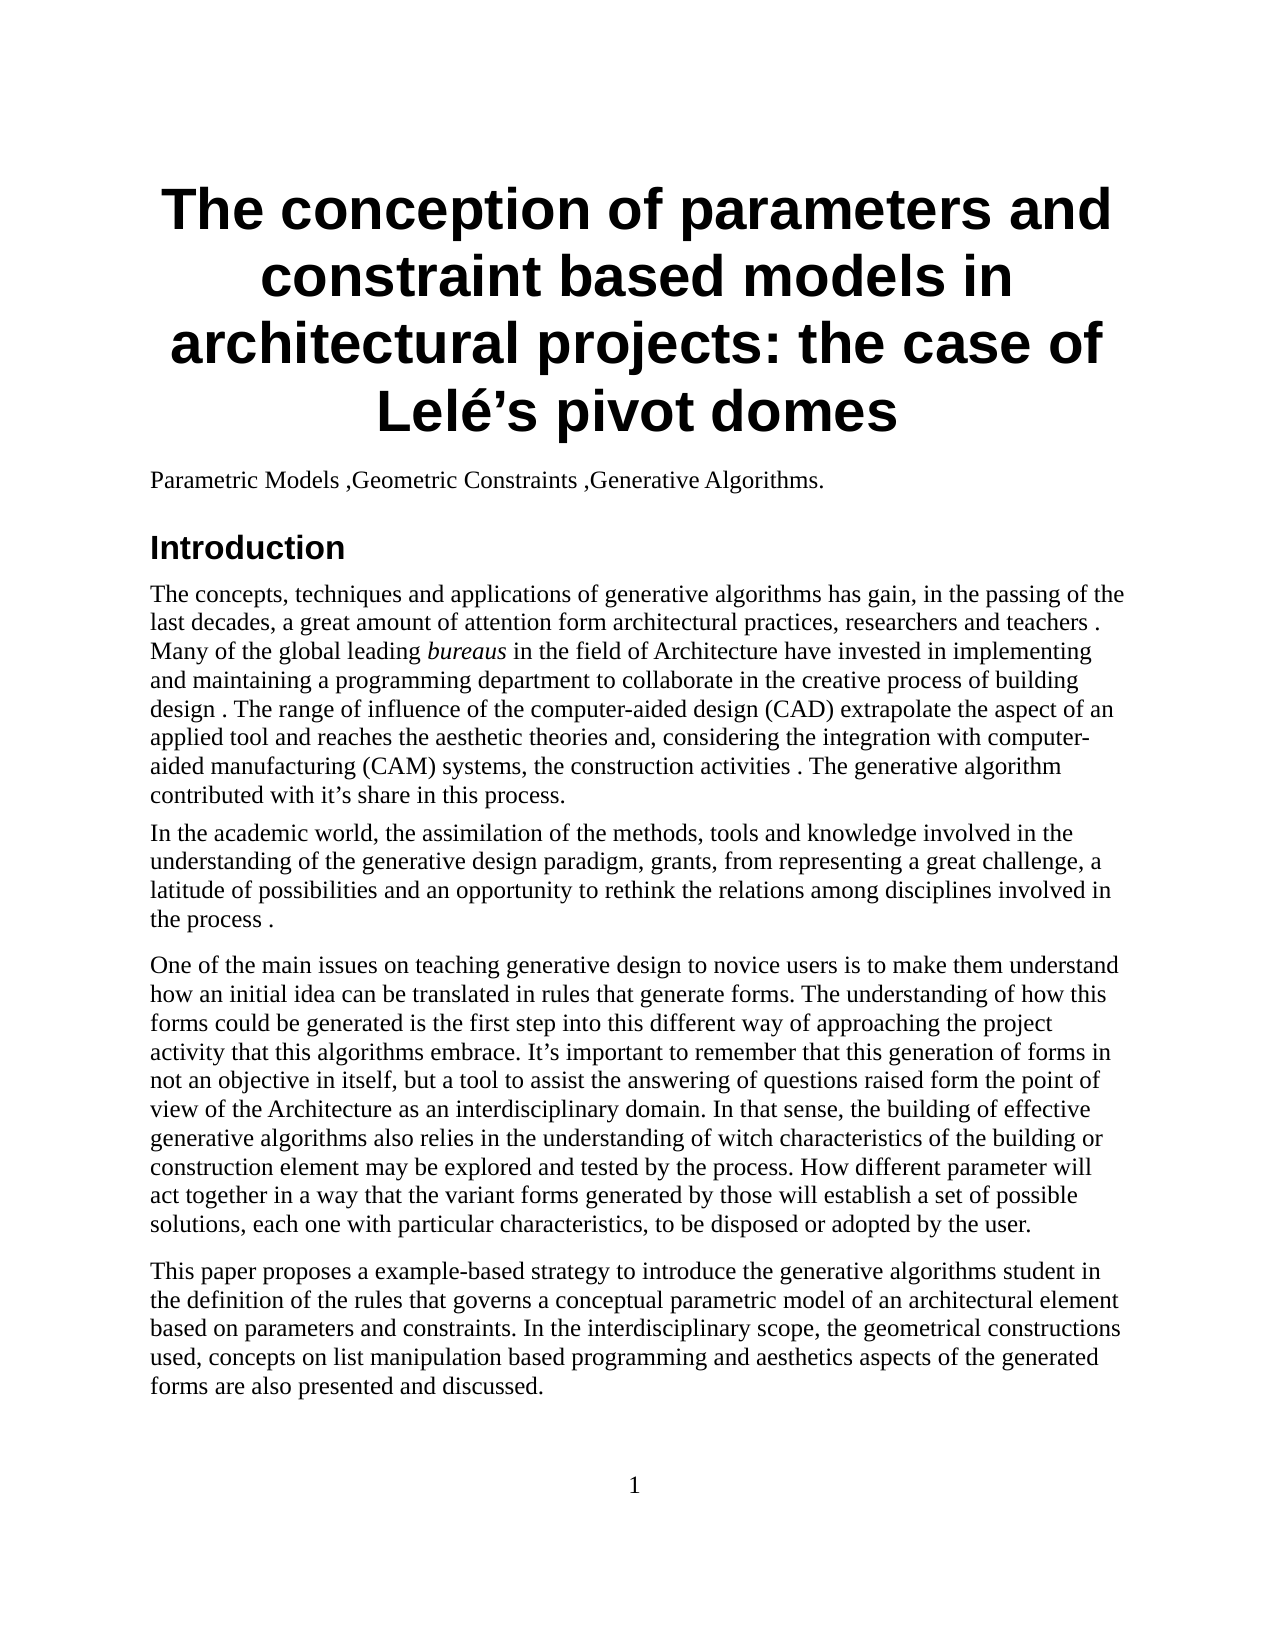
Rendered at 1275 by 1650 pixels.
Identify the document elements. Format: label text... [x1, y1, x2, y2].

subtitle Introduction [150, 527, 1125, 566]
title The conception of parameters and constraint based models in architectural projects: the case of Lelé’s pivot domes [150, 175, 1125, 443]
text One of the main issues on teaching generative design to novice users is to make them understand how an initial idea can be translated in rules that generate forms. The understanding of how this forms could be generated is the first step into this different way of approaching the project activity that this algorithms embrace. It’s important to remember that this generation of forms in not an objective in itself, but a tool to assist the answering of questions raised form the point of view of the Architecture as an interdisciplinary domain. In that sense, the building of effective generative algorithms also relies in the understanding of witch characteristics of the building or construction element may be explored and tested by the process. How different parameter will act together in a way that the variant forms generated by those will establish a set of possible solutions, each one with particular characteristics, to be disposed or adopted by the user. [150, 951, 1125, 1238]
text The concepts, techniques and applications of generative algorithms has gain, in the passing of the last decades, a great amount of attention form architectural practices, researchers and teachers . Many of the global leading bureaus in the field of Architecture have invested in implementing and maintaining a programming department to collaborate in the creative process of building design . The range of influence of the computer-aided design (CAD) extrapolate the aspect of an applied tool and reaches the aesthetic theories and, considering the integration with computer-aided manufacturing (CAM) systems, the construction activities . The generative algorithm contributed with it’s share in this process. [150, 579, 1125, 809]
text Parametric Models ,Geometric Constraints ,Generative Algorithms. [150, 465, 1125, 493]
text In the academic world, the assimilation of the methods, tools and knowledge involved in the understanding of the generative design paradigm, grants, from representing a great challenge, a latitude of possibilities and an opportunity to rethink the relations among disciplines involved in the process . [150, 818, 1125, 933]
text This paper proposes a example-based strategy to introduce the generative algorithms student in the definition of the rules that governs a conceptual parametric model of an architectural element based on parameters and constraints. In the interdisciplinary scope, the geometrical constructions used, concepts on list manipulation based programming and aesthetics aspects of the generated forms are also presented and discussed. [150, 1256, 1125, 1400]
